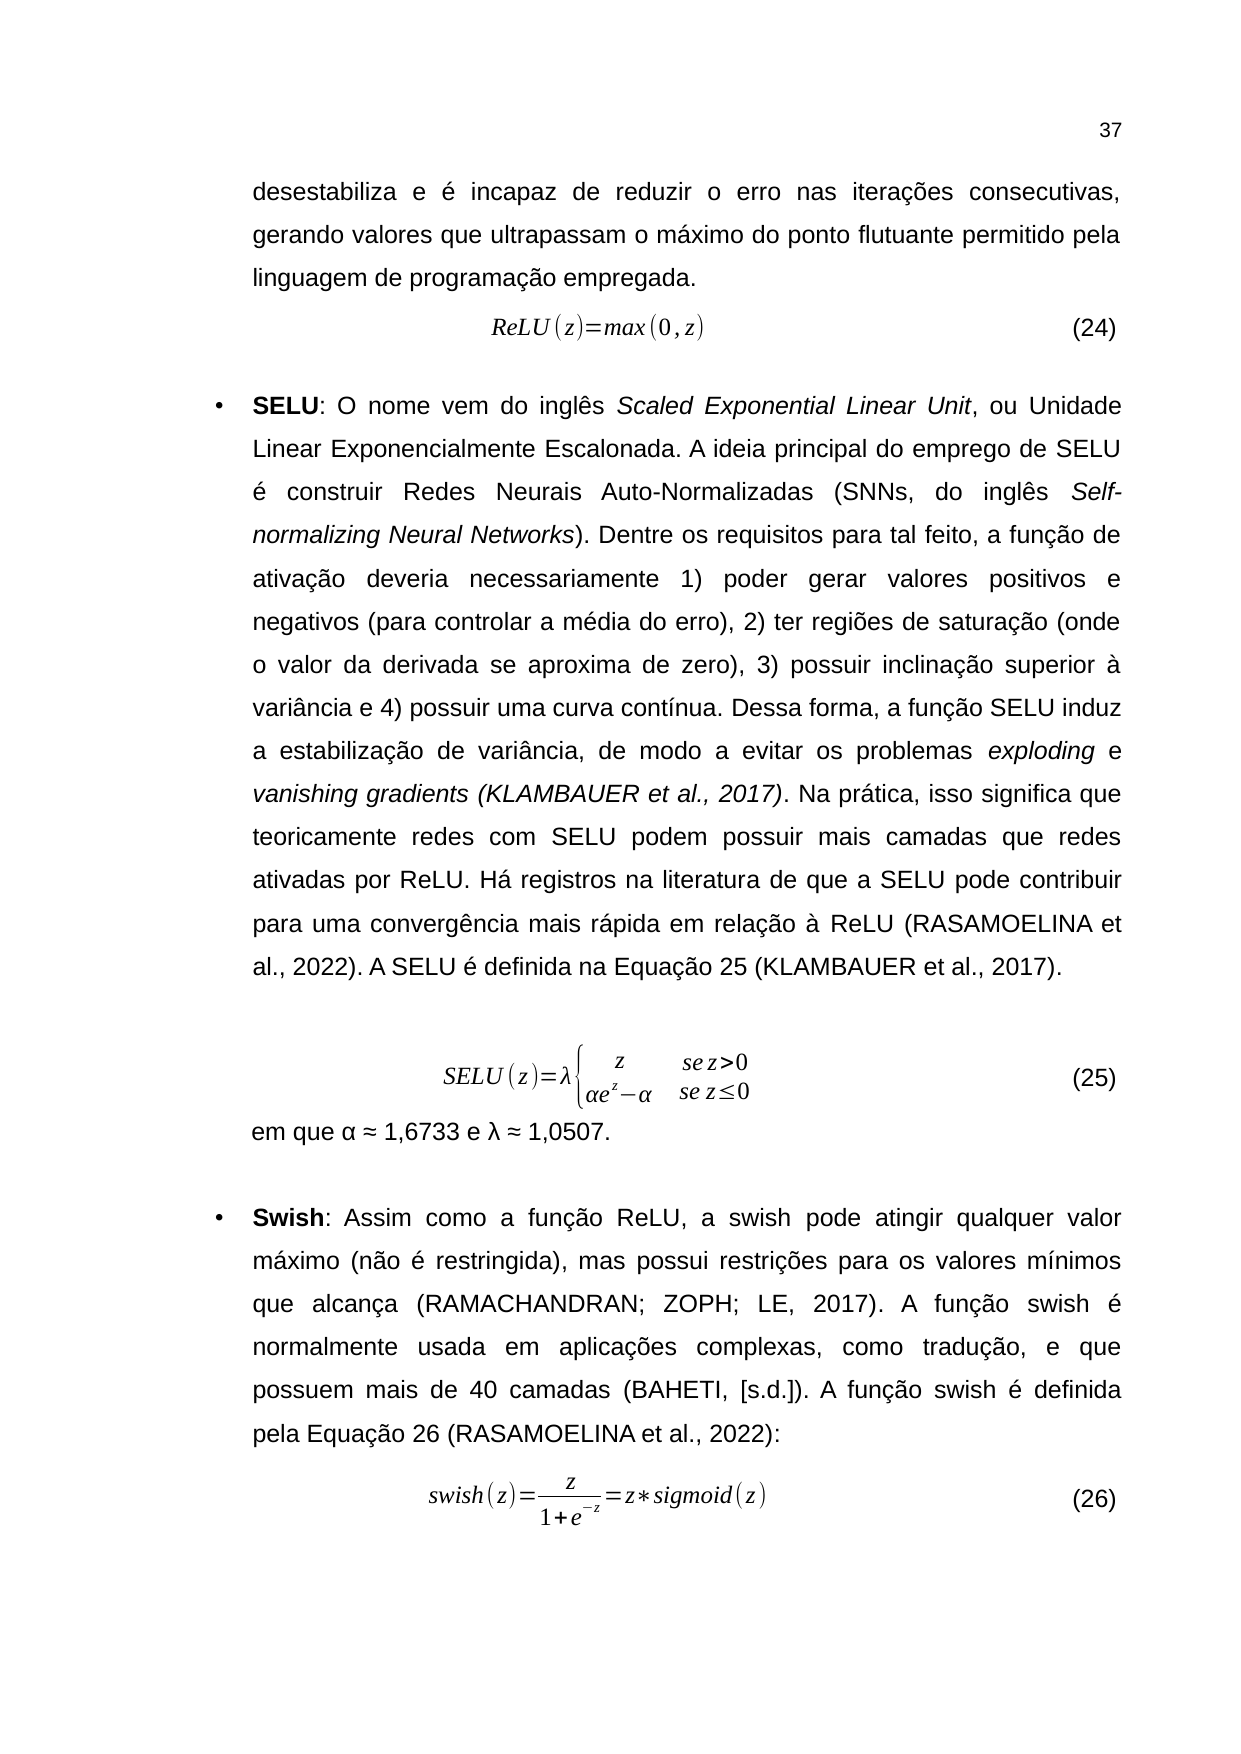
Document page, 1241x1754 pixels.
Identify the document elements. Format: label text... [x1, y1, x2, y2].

list desestabiliza e é incapaz de reduzir o erro nas iterações consecutivas, gerando valores que ultrapassam o máximo do ponto flutuante permitido pela linguagem de programação empregada. [215, 177, 1122, 292]
text em que α ≈ 1,6733 e λ ≈ 1,0507. [177, 1117, 1122, 1145]
table_header [177, 306, 1017, 348]
table_header (26) [1017, 1462, 1122, 1536]
list SELU: O nome vem do inglês Scaled Exponential Linear Unit, ou Unidade Linear Exponencialmente Escalonada. A ideia principal do emprego de SELU é construir Redes Neurais Auto-Normalizadas (SNNs, do inglês Self-normalizing Neural Networks). Dentre os requisitos para tal feito, a função de ativação deveria necessariamente 1) poder gerar valores positivos e negativos (para controlar a média do erro), 2) ter regiões de saturação (onde o valor da derivada se aproxima de zero), 3) possuir inclinação superior à variância e 4) possuir uma curva contínua. Dessa forma, a função SELU induz a estabilização de variância, de modo a evitar os problemas exploding e vanishing gradients (KLAMBAUER et al., 2017). Na prática, isso significa que teoricamente redes com SELU podem possuir mais camadas que redes ativadas por ReLU. Há registros na literatura de que a SELU pode contribuir para uma convergência mais rápida em relação à ReLU (RASAMOELINA et al., 2022). A SELU é definida na Equação 25 (KLAMBAUER et al., 2017). [215, 391, 1122, 980]
table_header (24) [1017, 306, 1122, 348]
table_header (25) [1017, 1038, 1122, 1117]
table_header [177, 1462, 1017, 1536]
list Swish: Assim como a função ReLU, a swish pode atingir qualquer valor máximo (não é restringida), mas possui restrições para os valores mínimos que alcança (RAMACHANDRAN; ZOPH; LE, 2017). A função swish é normalmente usada em aplicações complexas, como tradução, e que possuem mais de 40 camadas (BAHETI, [s.d.]). A função swish é definida pela Equação 26 (RASAMOELINA et al., 2022): [215, 1203, 1122, 1447]
table_header [177, 1038, 1017, 1117]
